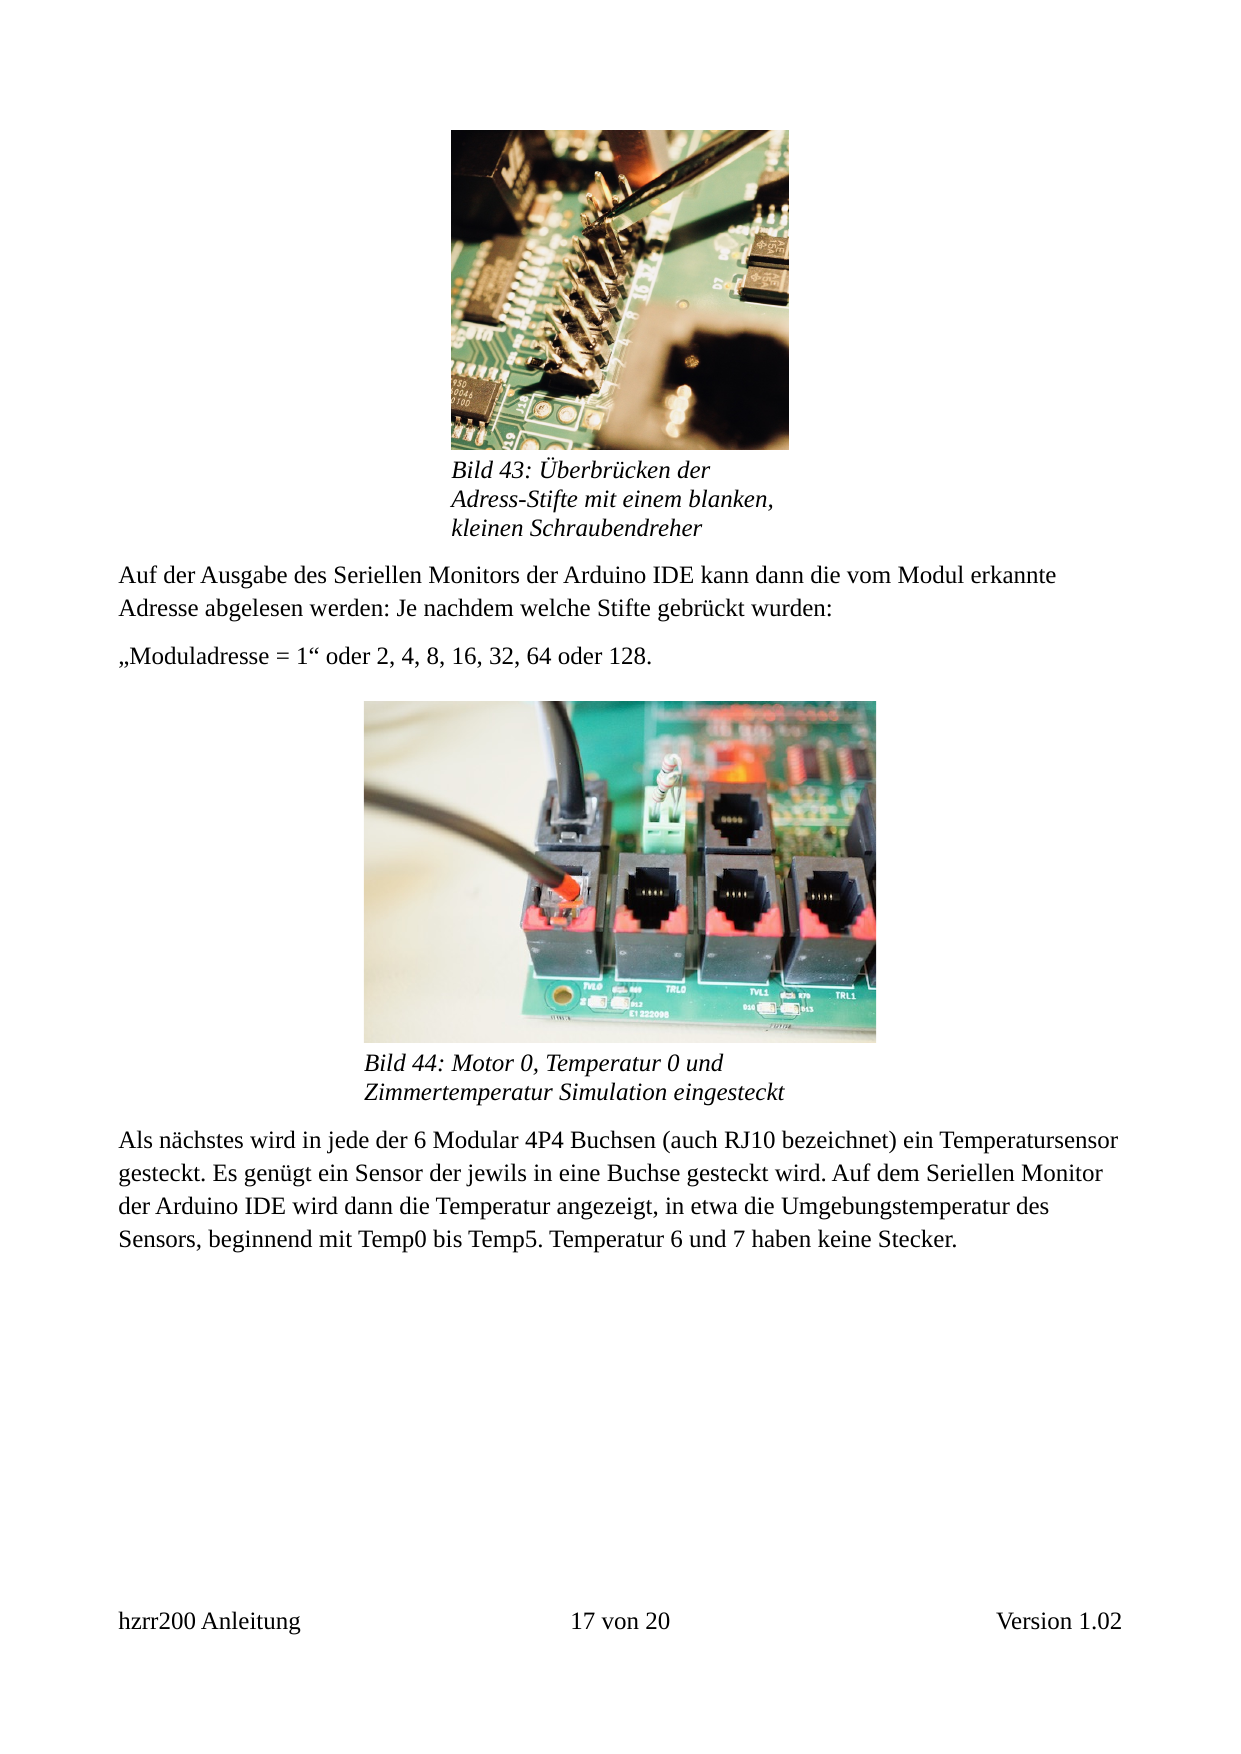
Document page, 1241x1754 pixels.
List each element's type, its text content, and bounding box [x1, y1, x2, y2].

text „Moduladresse = 1“ oder 2, 4, 8, 16, 32, 64 oder 128. [118, 641, 1122, 670]
picture [451, 130, 789, 450]
text Bild 43: Überbrücken der Adress-Stifte mit einem blanken, kleinen Schraubendreher [451, 450, 789, 541]
text Auf der Ausgabe des Seriellen Monitors der Arduino IDE kann dann die vom Modul erkannte Adresse abgelesen werden: Je nachdem welche Stifte gebrückt wurden: [118, 560, 1122, 622]
picture [363, 701, 877, 1043]
text Als nächstes wird in jede der 6 Modular 4P4 Buchsen (auch RJ10 bezeichnet) ein Temperatursensor gesteckt. Es genügt ein Sensor der jewils in eine Buchse gesteckt wird. Auf dem Seriellen Monitor der Arduino IDE wird dann die Temperatur angezeigt, in etwa die Umgebungstemperatur des Sensors, beginnend mit Temp0 bis Temp5. Temperatur 6 und 7 haben keine Stecker. [118, 1125, 1122, 1253]
text Bild 44: Motor 0, Temperatur 0 und Zimmertemperatur Simulation eingesteckt [364, 1043, 876, 1106]
